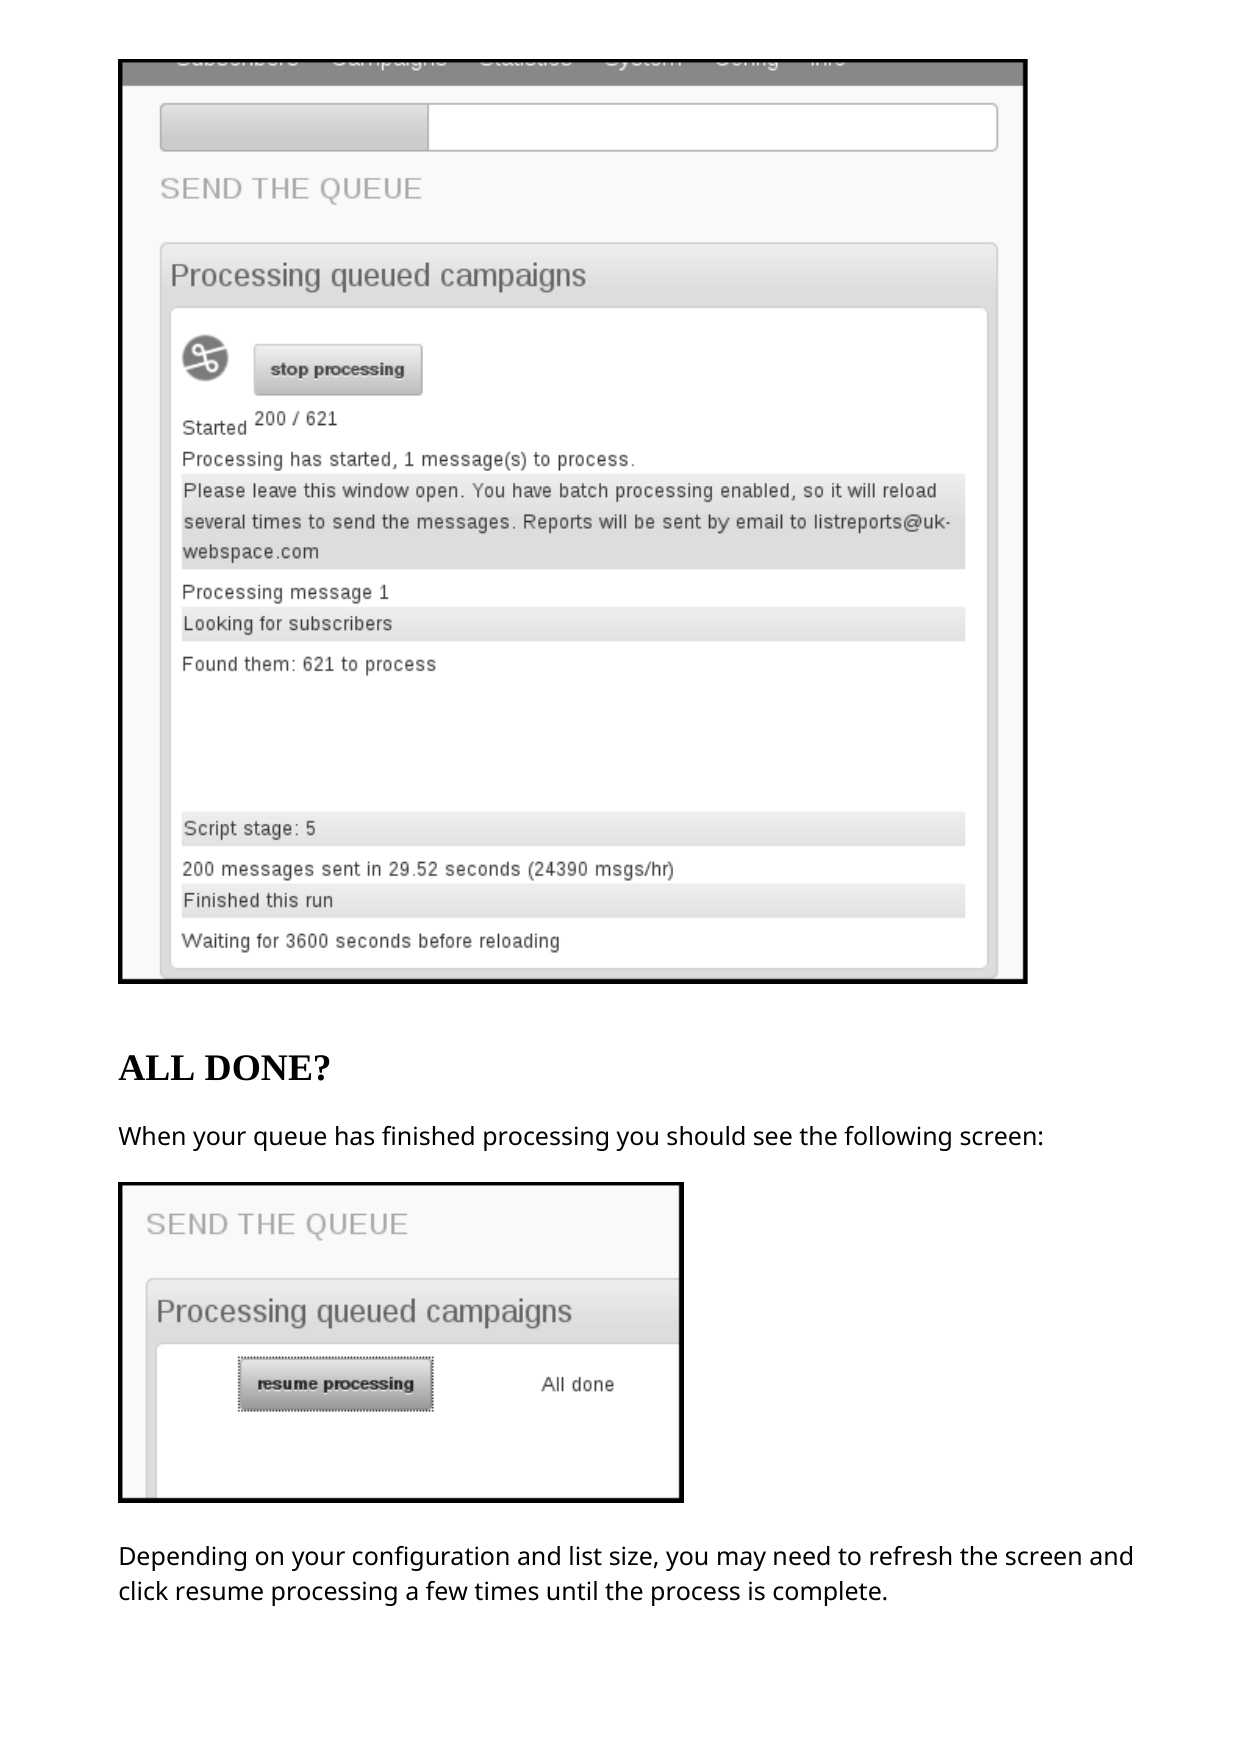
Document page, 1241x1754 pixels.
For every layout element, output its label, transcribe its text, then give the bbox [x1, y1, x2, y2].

picture [118, 1182, 684, 1503]
text Depending on your configuration and list size, you may need to refresh the screen and click resume processing a few times until the process is complete. [118, 1539, 1181, 1607]
picture [118, 59, 1028, 984]
subtitle All done? [118, 1046, 1181, 1089]
text When your queue has finished processing you should see the following screen: [118, 1118, 1181, 1152]
